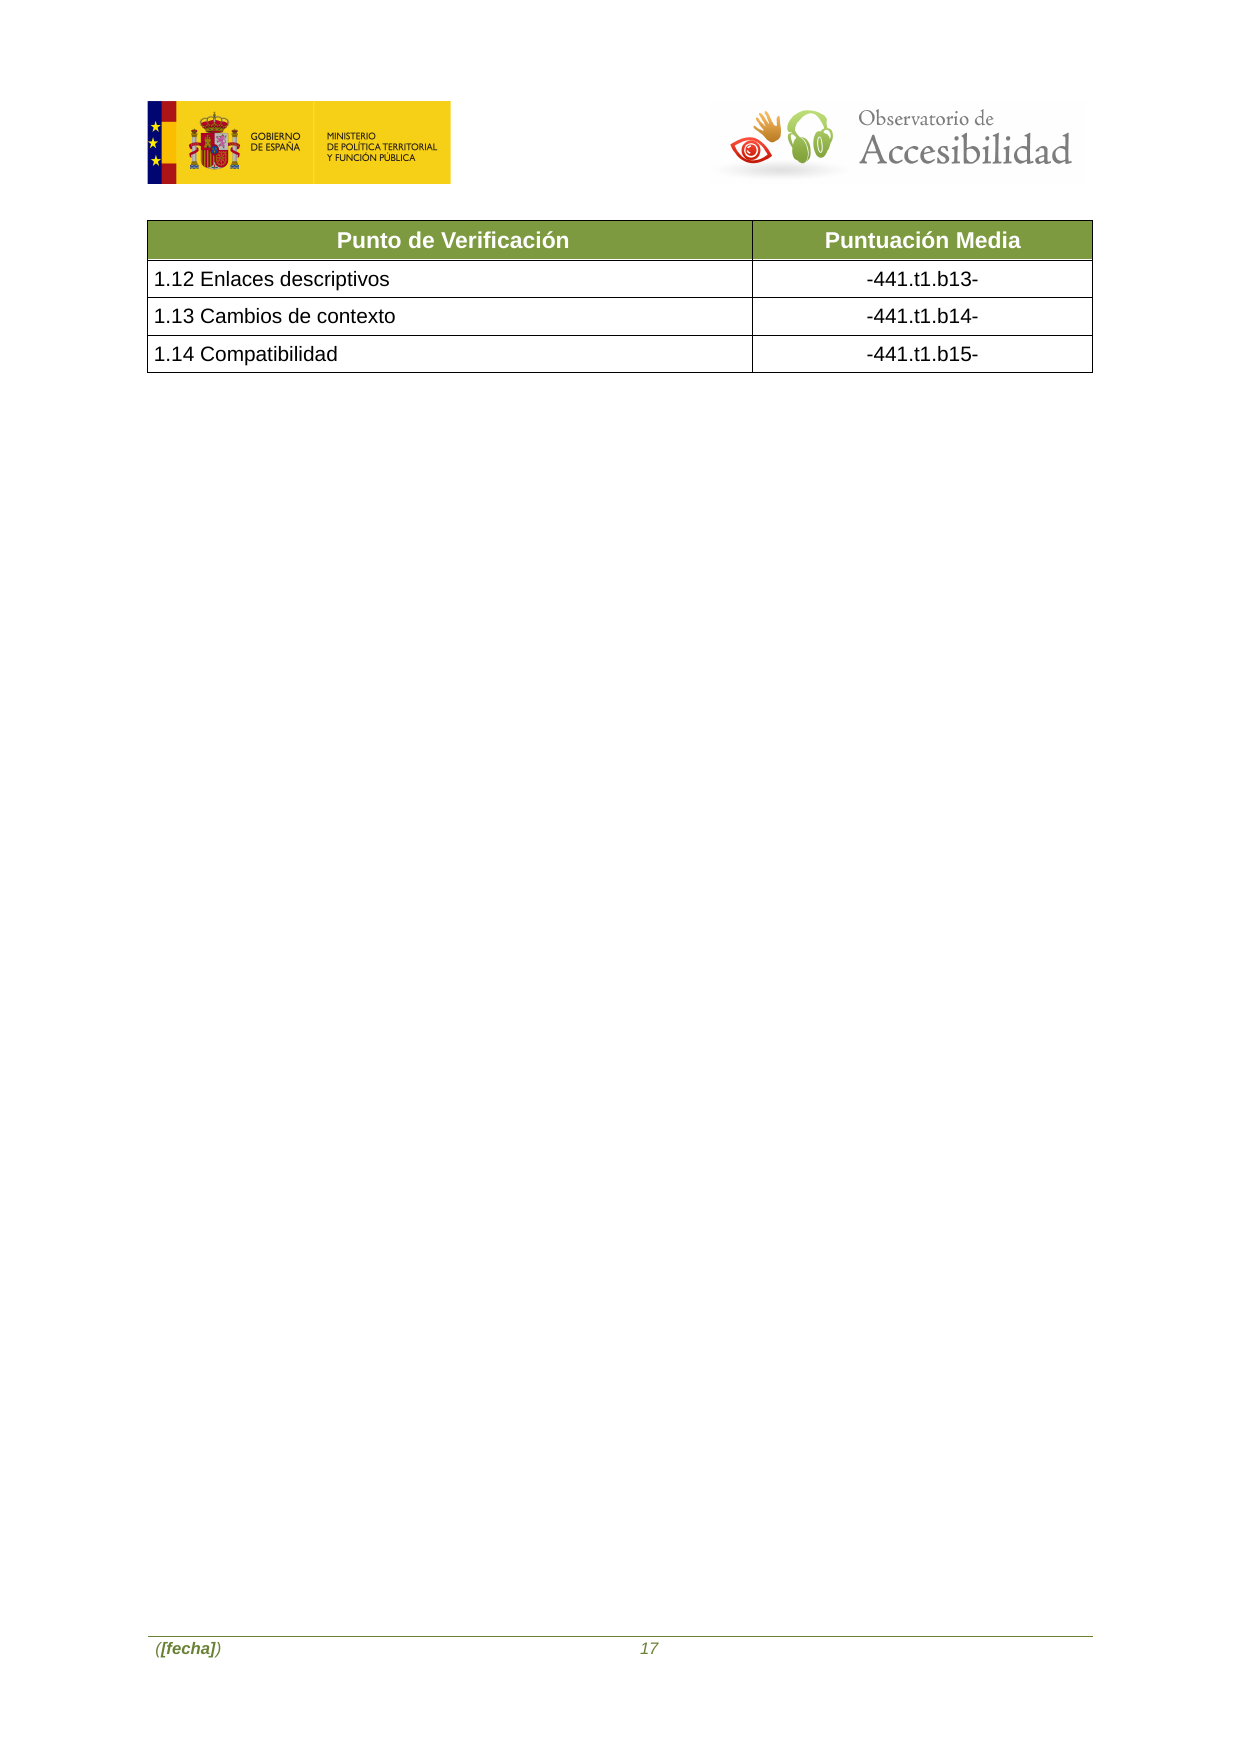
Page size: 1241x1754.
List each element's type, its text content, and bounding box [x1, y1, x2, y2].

picture [710, 101, 1086, 184]
table_cell -441.t1.b14- [753, 298, 1092, 334]
table_cell 1.14 Compatibilidad [148, 336, 752, 372]
table_header Punto de Verificación [148, 221, 752, 259]
table_cell -441.t1.b13- [753, 261, 1092, 297]
table_cell -441.t1.b15- [753, 336, 1092, 372]
picture [147, 101, 451, 184]
table_cell 1.13 Cambios de contexto [148, 298, 752, 334]
table_cell 1.12 Enlaces descriptivos [148, 261, 752, 297]
table_header Puntuación Media [753, 221, 1092, 259]
